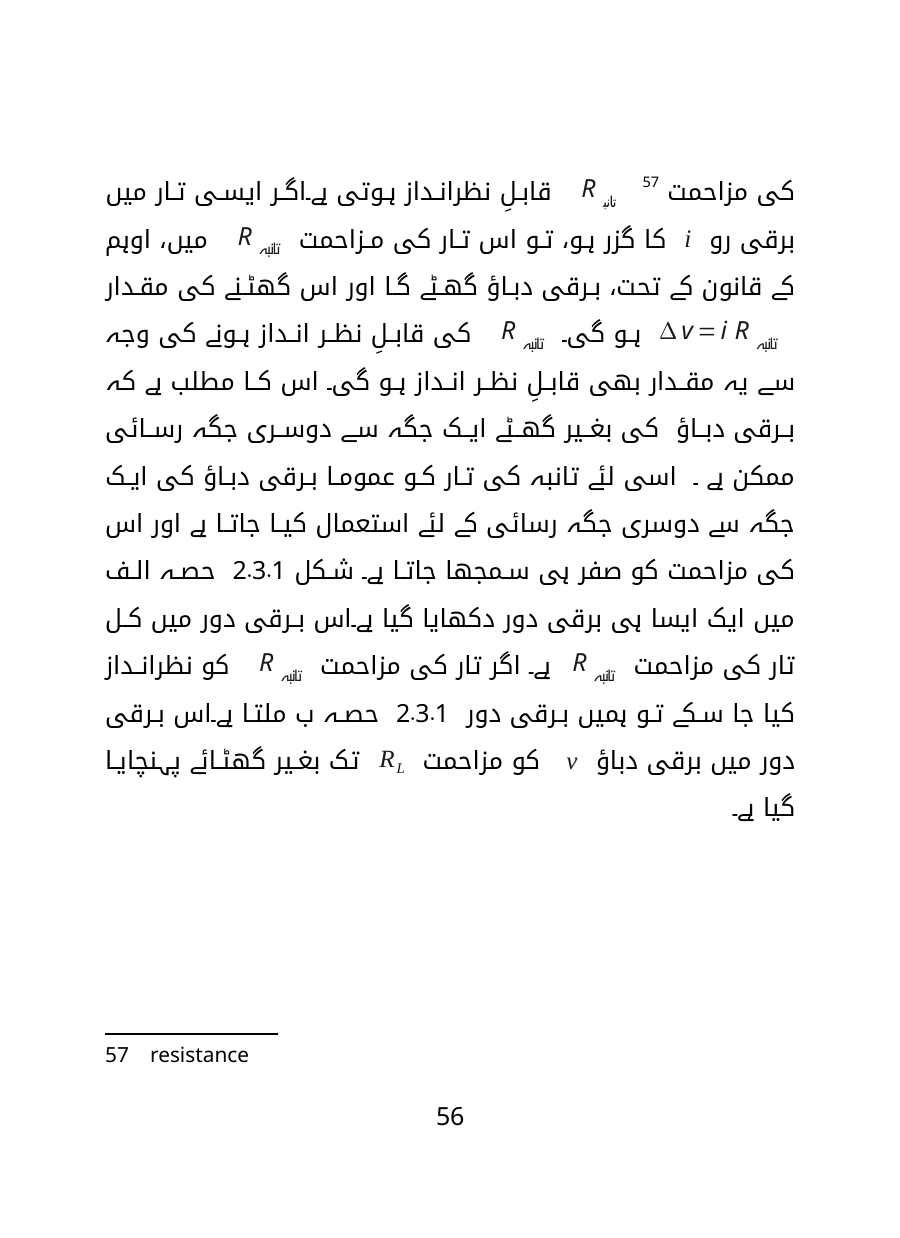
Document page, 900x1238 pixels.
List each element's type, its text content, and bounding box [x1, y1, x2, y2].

text برقی دور میں برقی دباؤ کی وجہ سے برقی رو پیدا ہوتا ہے۔ تانبہ کی موصلیت ہے جہاں موصلیت کی اکائی ہے۔لہٰذا تانبہ کی بنی تار کی مزاحمت قابلِ نظرانداز ہوتی ہے۔اگر ایسی تار میں برقی روکا گزر ہو، تو اس تار کی مزاحمت میں، اوہم کے قانون کے تحت، برقی دباؤ گھٹے گا اور اس گھٹنے کی مقدارہو گی۔ کی قابلِ نظر انداز ہونے کی وجہ سے یہ مقدار بھی قابلِ نظر انداز ہو گی۔ اس کا مطلب ہے کہ برقی دباؤ کی بغیر گھٹے ایک جگہ سے دوسری جگہ رسائی ممکن ہے ۔ اسی لئے تانبہ کی تار کو عموما برقی دباؤ کی ایک جگہ سے دوسری جگہ رسائی کے لئے استعمال کیا جاتا ہے اور اس کی مزاحمت کو صفر ہی سمجھا جاتا ہے۔ شکل 23 حصہ الف میں ایک ایسا ہی برقی دور دکھایا گیا ہے۔اس برقی دور میں کل تار کی مزاحمتہے۔ اگر تار کی مزاحمت کو نظرانداز کیا جا سکے تو ہمیں برقی دور 23 حصہ ب ملتا ہے۔اس برقی دور میں برقی دباؤ کو مزاحمتتک بغیر گھٹائے پہنچایا گیا ہے۔ [105, 168, 795, 832]
text resistance [105, 1040, 795, 1068]
